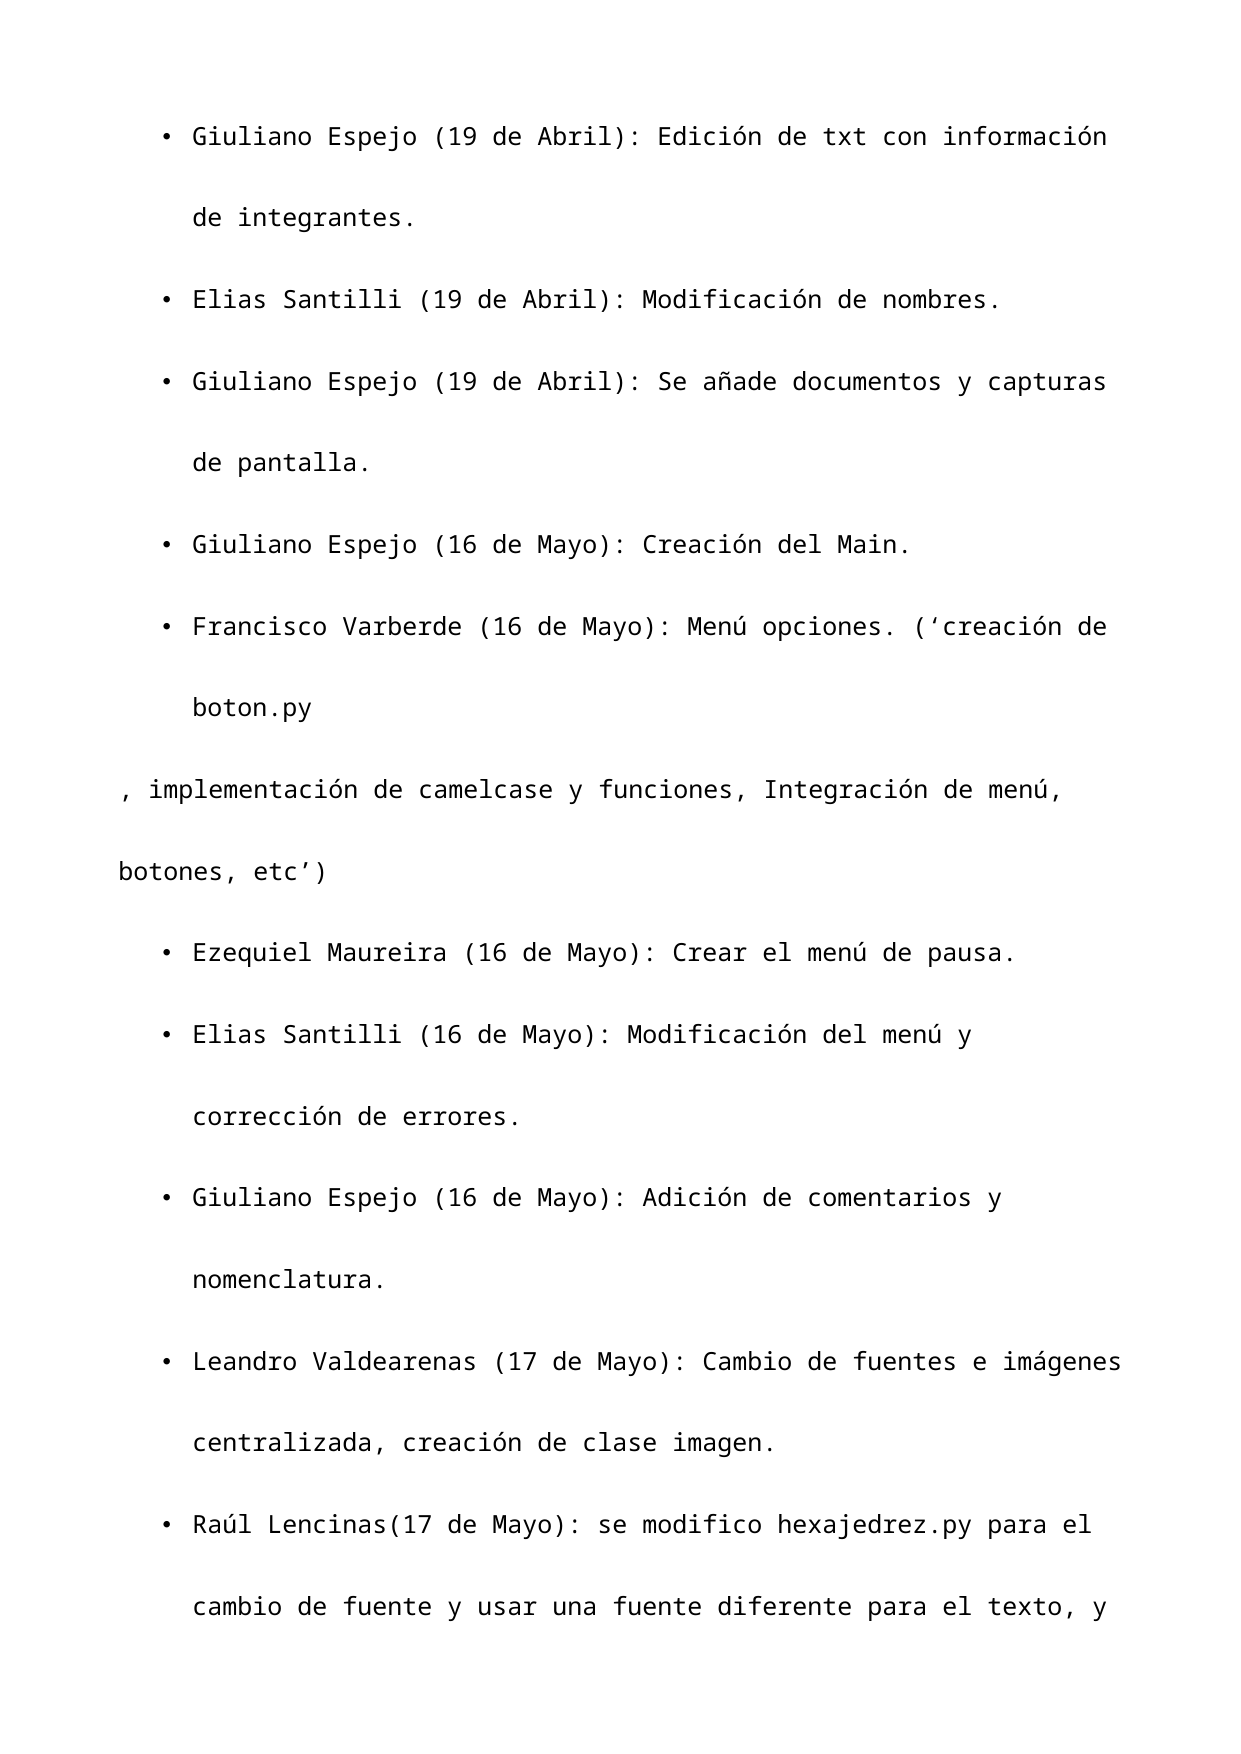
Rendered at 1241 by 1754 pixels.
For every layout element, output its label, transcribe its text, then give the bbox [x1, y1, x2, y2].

list Elias Santilli (16 de Mayo): Modificación del menú y corrección de errores. [162, 1016, 1122, 1132]
list Elias Santilli (19 de Abril): Modificación de nombres. [162, 281, 1122, 316]
list Ezequiel Maureira (16 de Mayo): Crear el menú de pausa. [162, 935, 1122, 969]
list Francisco Varberde (16 de Mayo): Menú opciones. (‘creación de boton.py [162, 608, 1122, 724]
list Leandro Valdearenas (17 de Mayo): Cambio de fuentes e imágenes centralizada, creación de clase imagen. [162, 1343, 1122, 1459]
list Giuliano Espejo (16 de Mayo): Adición de comentarios y nomenclatura. [162, 1180, 1122, 1296]
list Giuliano Espejo (19 de Abril): Se añade documentos y capturas de pantalla. [162, 363, 1122, 479]
text , implementación de camelcase y funciones, Integración de menú, botones, etc’) [118, 771, 1122, 887]
list Giuliano Espejo (19 de Abril): Edición de txt con información de integrantes. [162, 118, 1122, 234]
list Raúl Lencinas(17 de Mayo): se modifico hexajedrez.py para el cambio de fuente y usar una fuente diferente para el texto, y [162, 1506, 1122, 1622]
list Giuliano Espejo (16 de Mayo): Creación del Main. [162, 526, 1122, 561]
